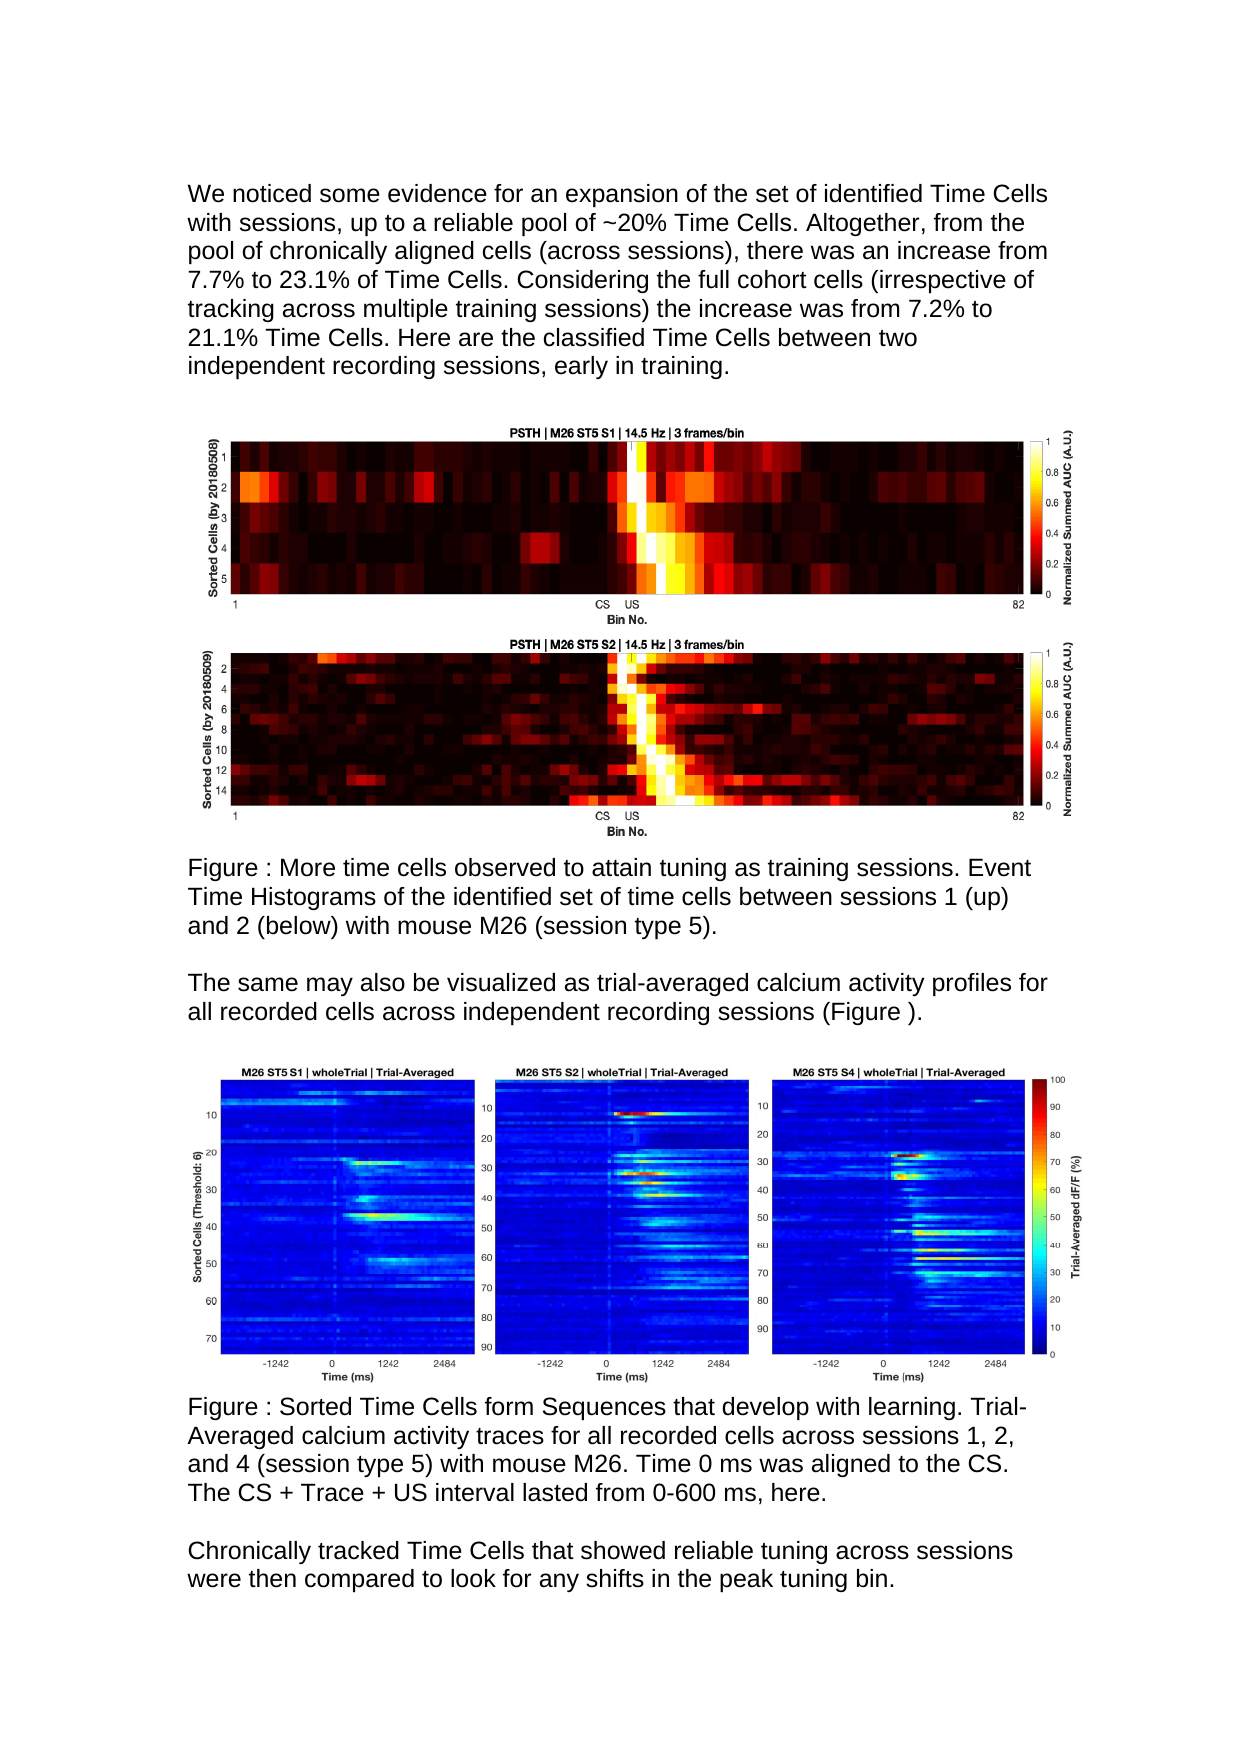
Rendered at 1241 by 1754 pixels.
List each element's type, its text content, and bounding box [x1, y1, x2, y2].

text The same may also be visualized as trial-averaged calcium activity profiles for all recorded cells across independent recording sessions (Figure ). [187, 968, 1053, 1026]
text Chronically tracked Time Cells that showed reliable tuning across sessions were then compared to look for any shifts in the peak tuning bin. [187, 1536, 1053, 1593]
text We noticed some evidence for an expansion of the set of identified Time Cells with sessions, up to a reliable pool of ~20% Time Cells. Altogether, from the pool of chronically aligned cells (across sessions), there was an increase from 7.7% to 23.1% of Time Cells. Considering the full cohort cells (irrespective of tracking across multiple training sessions) the increase was from 7.2% to 21.1% Time Cells. Here are the classified Time Cells between two independent recording sessions, early in training. [187, 179, 1053, 380]
text Figure : More time cells observed to attain tuning as training sessions. Event Time Histograms of the identified set of time cells between sessions 1 (up) and 2 (below) with mouse M26 (session type 5). [187, 854, 1053, 939]
text Figure : Sorted Time Cells form Sequences that develop with learning. Trial-Averaged calcium activity traces for all recorded cells across sessions 1, 2, and 4 (session type 5) with mouse M26. Time 0 ms was aligned to the CS. The CS + Trace + US interval lasted from 0-600 ms, here. [187, 1392, 1053, 1507]
picture [187, 408, 1085, 854]
